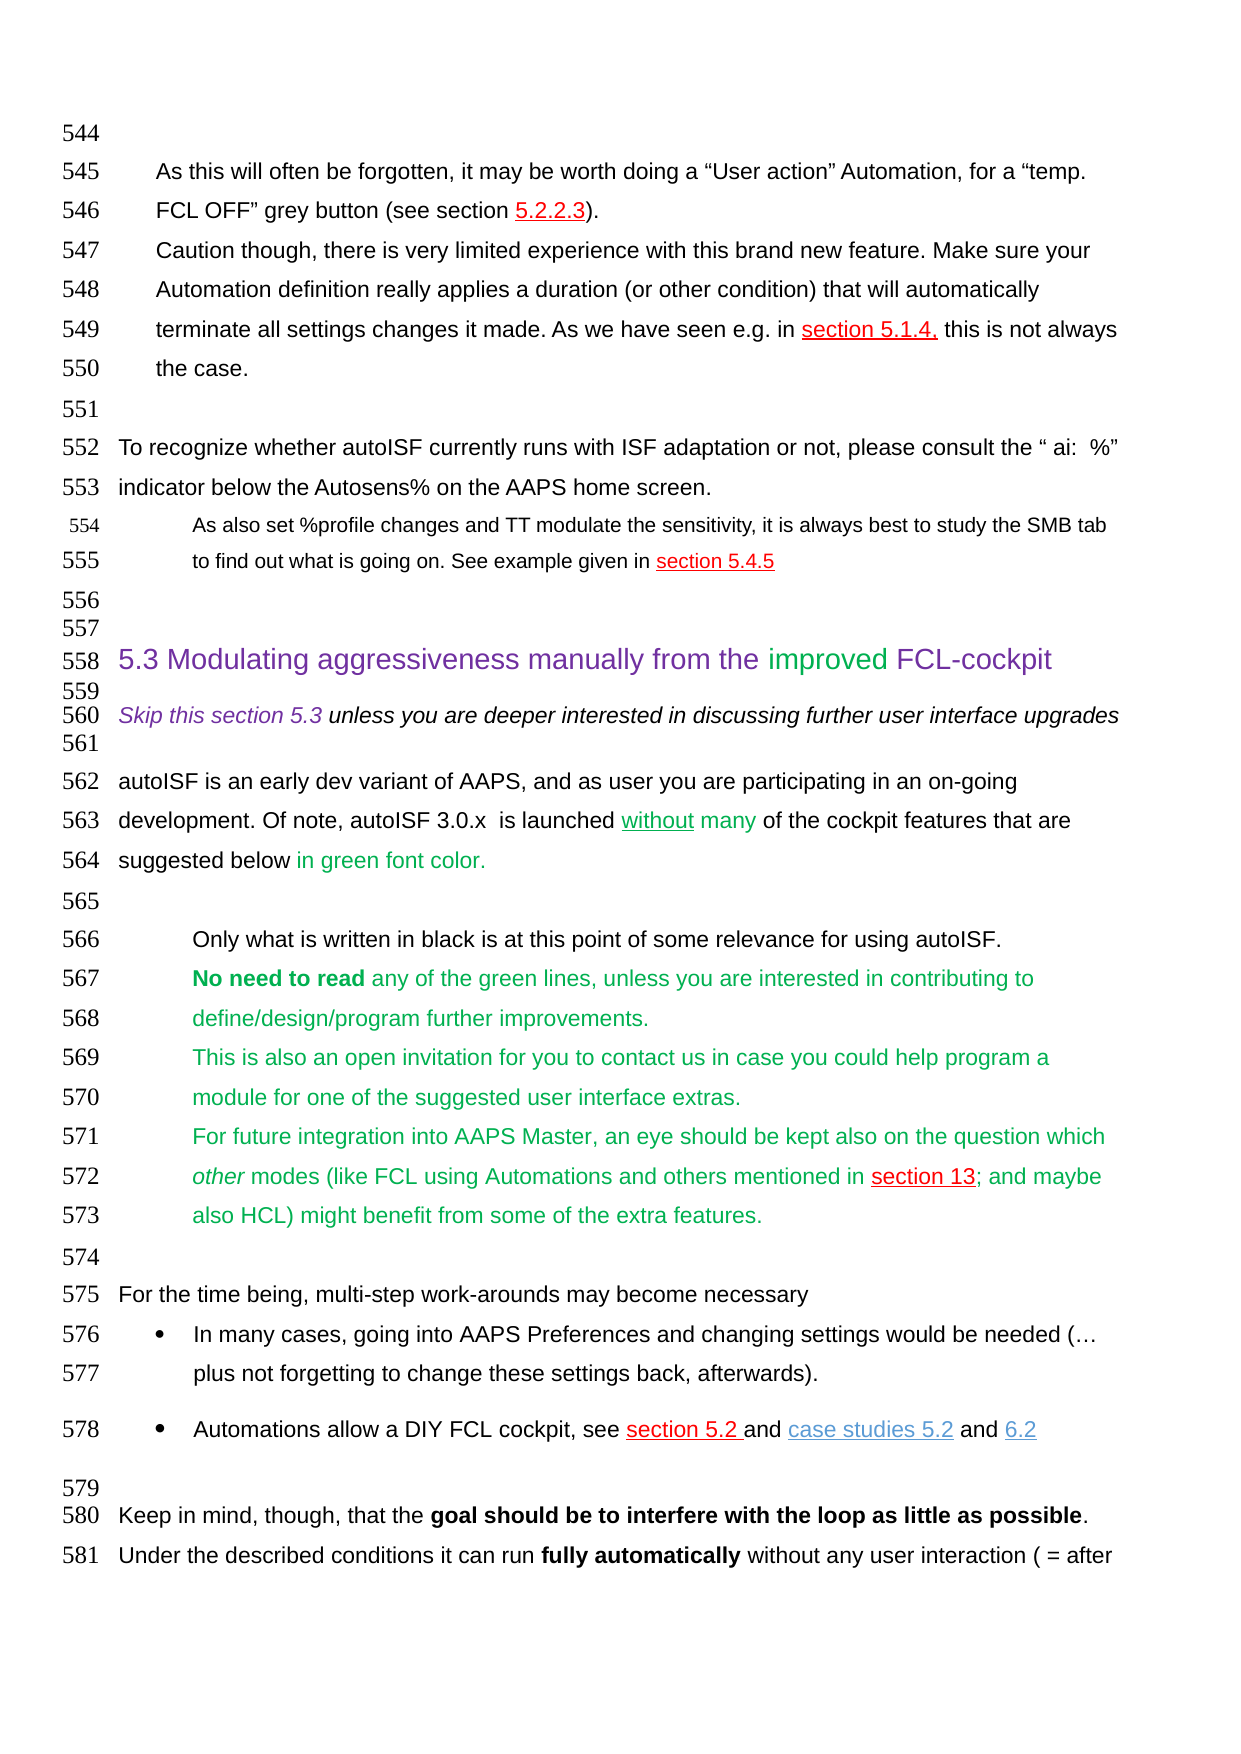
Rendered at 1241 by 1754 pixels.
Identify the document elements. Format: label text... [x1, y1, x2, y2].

text autoISF is an early dev variant of AAPS, and as user you are participating in an on-going development. Of note, autoISF 3.0.x is launched without many of the cockpit features that are suggested below in green font color. [118, 768, 1122, 873]
text Only what is written in black is at this point of some relevance for using autoISF. No need to read any of the green lines, unless you are interested in contributing to define/design/program further improvements. [192, 926, 1122, 1031]
text Caution though, there is very limited experience with this brand new feature. Make sure your Automation definition really applies a duration (or other condition) that will automatically terminate all settings changes it made. As we have seen e.g. in section 5.1.4, this is not always the case. [156, 237, 1122, 381]
text For future integration into AAPS Master, an eye should be kept also on the question which other modes (like FCL using Automations and others mentioned in section 13; and maybe also HCL) might benefit from some of the extra features. [192, 1123, 1122, 1229]
text This is also an open invitation for you to contact us in case you could help program a module for one of the suggested user interface extras. [192, 1044, 1122, 1110]
text 5.3 Modulating aggressiveness manually from the improved FCL-cockpit [118, 642, 1122, 676]
text Keep in mind, though, that the goal should be to interfere with the loop as little as possible. Under the described conditions it can run fully automatically without any user interaction ( = after [118, 1502, 1122, 1568]
list Automations allow a DIY FCL cockpit, see section 5.2 and case studies 5.2 and 6.2 [156, 1416, 1122, 1443]
text For the time being, multi-step work-arounds may become necessary [118, 1281, 1122, 1308]
list In many cases, going into AAPS Preferences and changing settings would be needed (…plus not forgetting to change these settings back, afterwards). [156, 1321, 1122, 1387]
text Skip this section 5.3 unless you are deeper interested in discussing further user interface upgrades [118, 702, 1122, 728]
text To recognize whether autoISF currently runs with ISF adaptation or not, please consult the “ ai: %” indicator below the Autosens% on the AAPS home screen. [118, 434, 1122, 500]
text As this will often be forgotten, it may be worth doing a “User action” Automation, for a “temp. FCL OFF” grey button (see section 5.2.2.3). [156, 158, 1122, 223]
text As also set %profile changes and TT modulate the sensitivity, it is always best to study the SMB tab to find out what is going on. See example given in section 5.4.5 [192, 513, 1122, 573]
